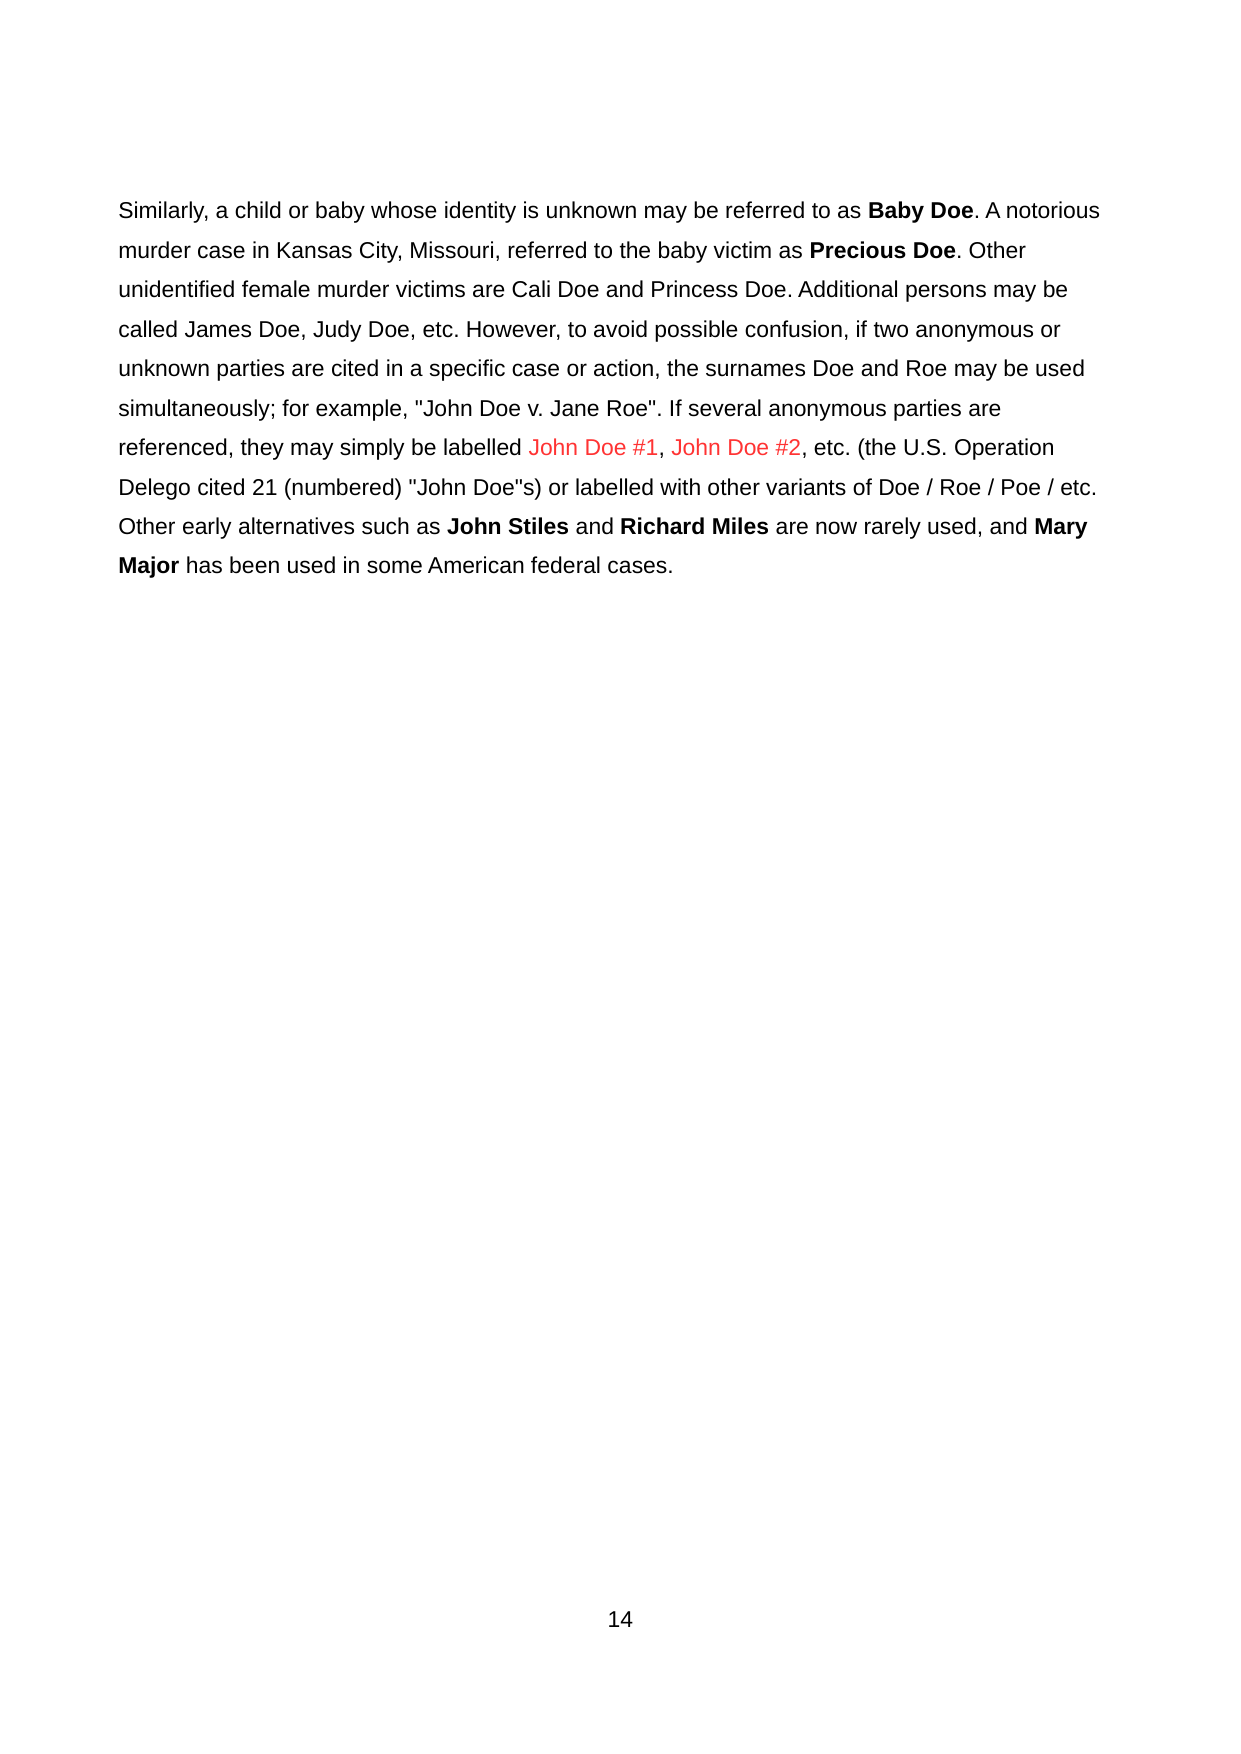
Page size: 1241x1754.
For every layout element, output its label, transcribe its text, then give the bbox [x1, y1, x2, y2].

text Similarly, a child or baby whose identity is unknown may be referred to as Baby Doe. A notorious murder case in Kansas City, Missouri, referred to the baby victim as Precious Doe. Other unidentified female murder victims are Cali Doe and Princess Doe. Additional persons may be called James Doe, Judy Doe, etc. However, to avoid possible confusion, if two anonymous or unknown parties are cited in a specific case or action, the surnames Doe and Roe may be used simultaneously; for example, "John Doe v. Jane Roe". If several anonymous parties are referenced, they may simply be labelled John Doe #1, John Doe #2, etc. (the U.S. Operation Delego cited 21 (numbered) "John Doe"s) or labelled with other variants of Doe / Roe / Poe / etc. Other early alternatives such as John Stiles and Richard Miles are now rarely used, and Mary Major has been used in some American federal cases. [118, 197, 1122, 579]
